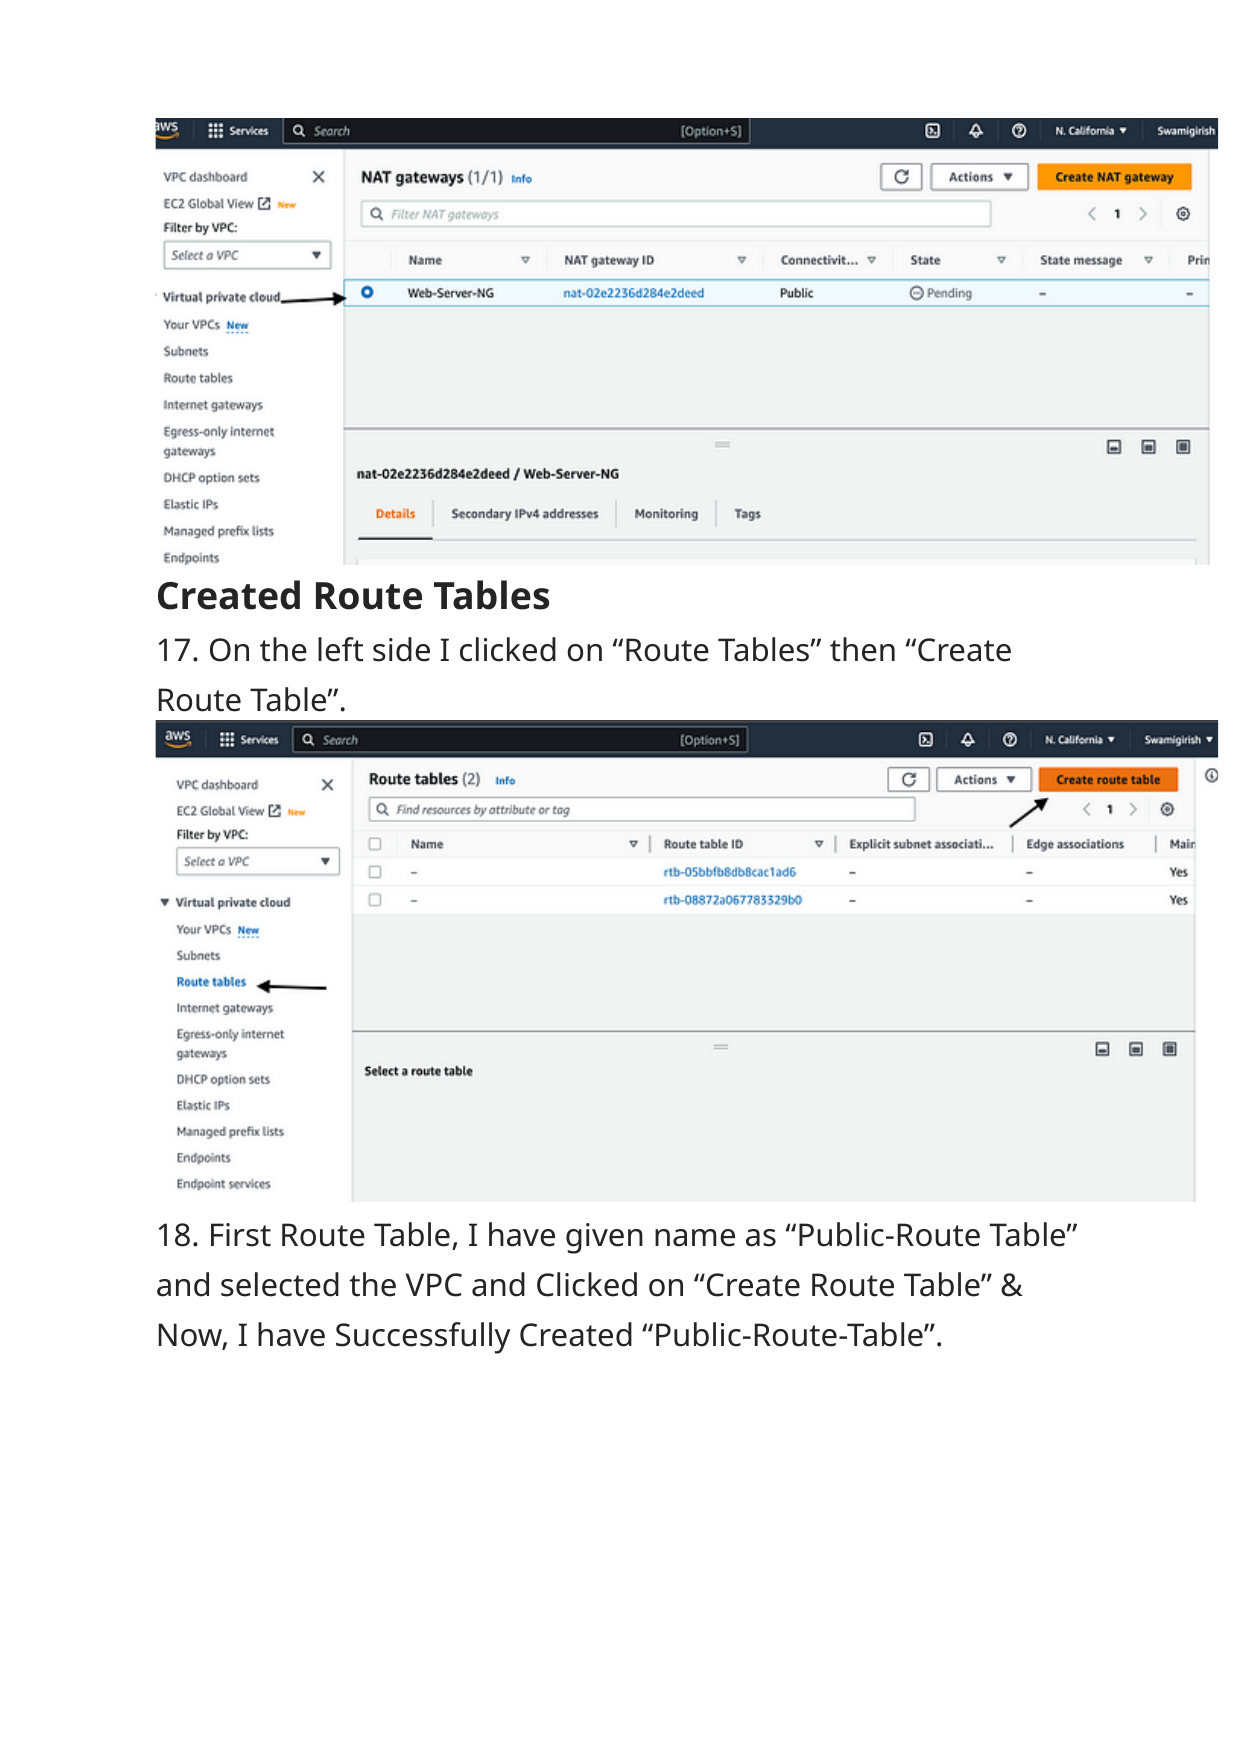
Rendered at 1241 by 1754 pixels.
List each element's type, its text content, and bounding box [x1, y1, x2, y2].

text 17. On the left side I clicked on “Route Tables” then “Create Route Table”. [156, 620, 1084, 720]
picture [155, 720, 1219, 1202]
subtitle Created Route Tables [156, 569, 1084, 620]
picture [155, 118, 1219, 565]
text 18. First Route Table, I have given name as “Public-Route Table” and selected the VPC and Clicked on “Create Route Table” & Now, I have Successfully Created “Public-Route-Table”. [156, 1206, 1084, 1356]
